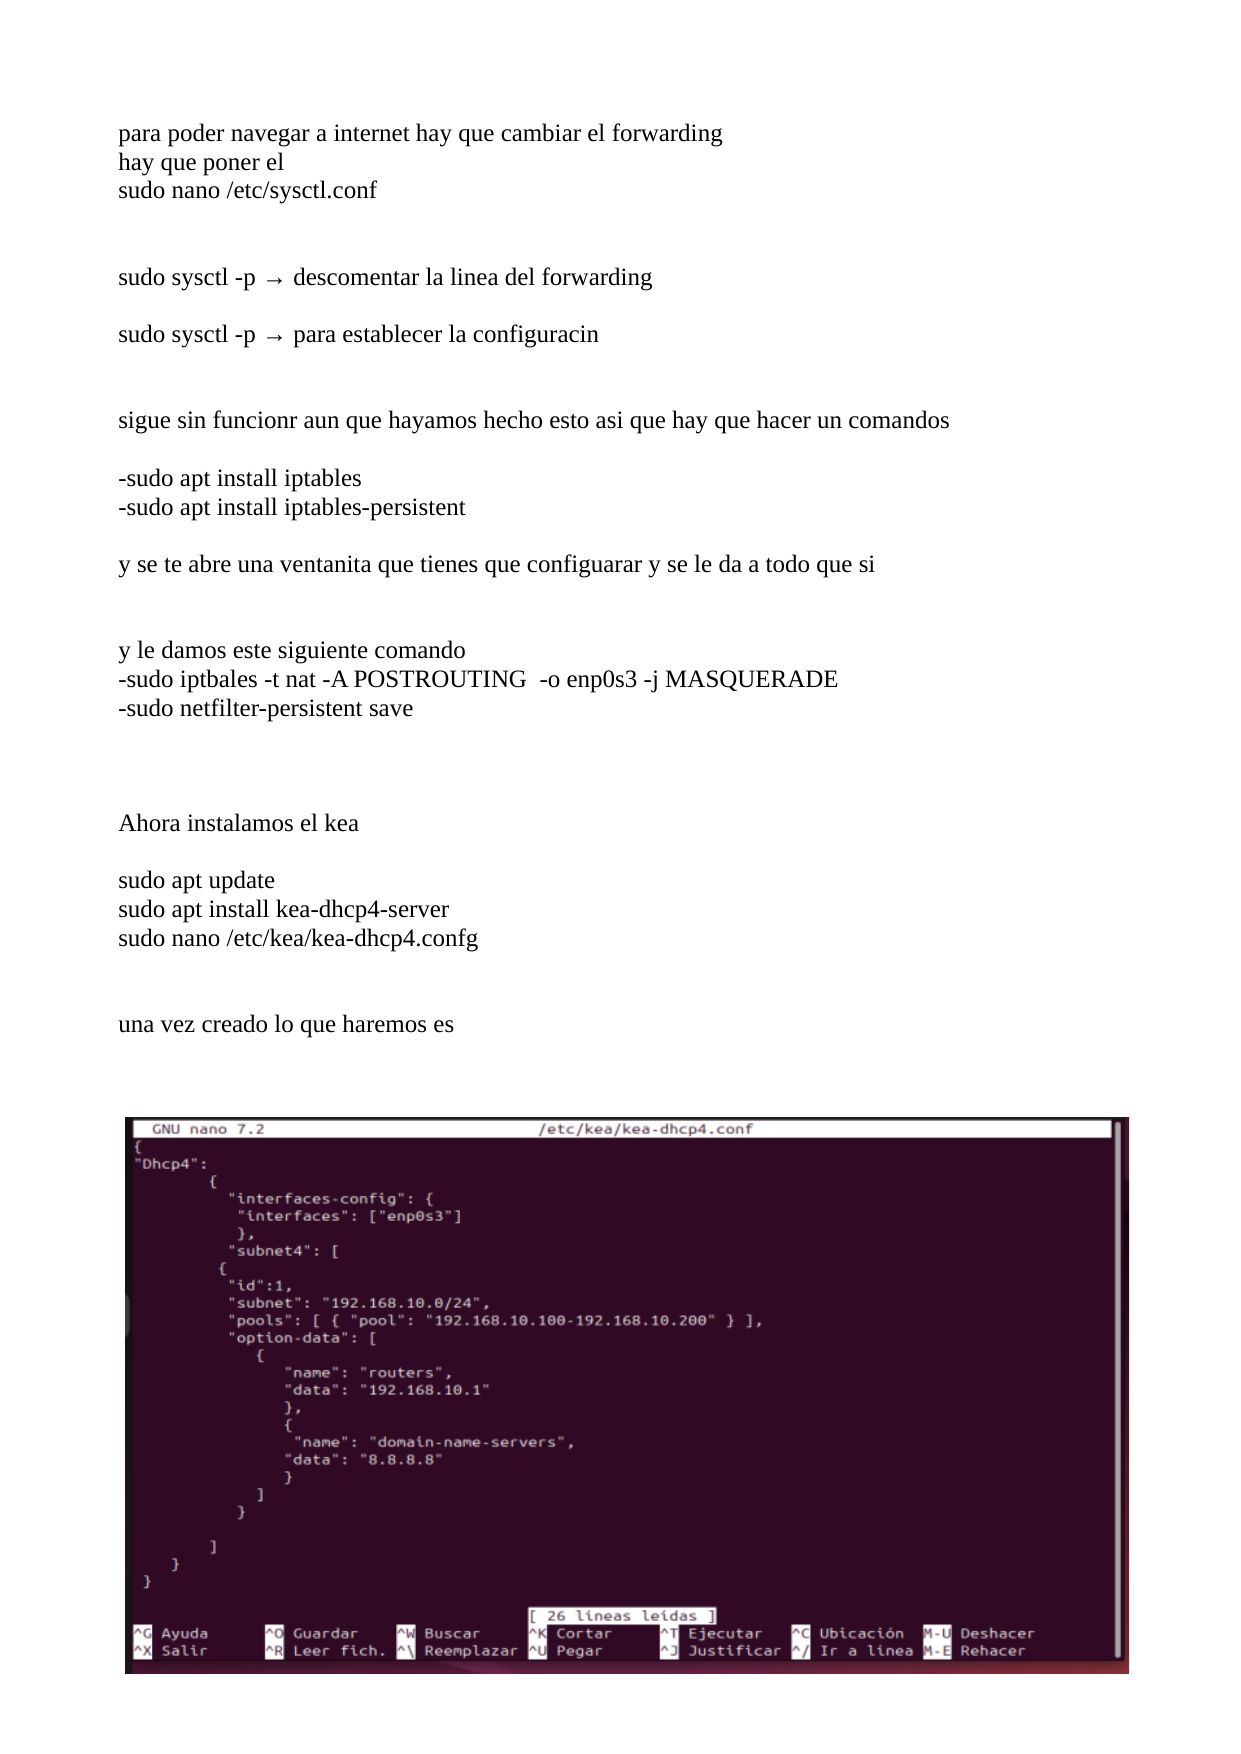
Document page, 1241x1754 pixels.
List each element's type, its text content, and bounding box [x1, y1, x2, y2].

text sudo apt update sudo apt install kea-dhcp4-server [118, 866, 1122, 923]
text -sudo apt install iptables-persistent [118, 492, 1122, 521]
text -sudo apt install iptables [118, 463, 1122, 492]
text sudo nano /etc/kea/kea-dhcp4.confg [118, 923, 1122, 952]
picture [125, 1117, 1130, 1674]
text y le damos este siguiente comando -sudo iptbales -t nat -A POSTROUTING -o enp0s3 -j MASQUERADE [118, 636, 1122, 693]
text -sudo netfilter-persistent save [118, 693, 1122, 722]
text sudo sysctl -p → para establecer la configuracin [118, 319, 1122, 377]
text y se te abre una ventanita que tienes que configuarar y se le da a todo que si [118, 521, 1122, 578]
text una vez creado lo que haremos es [118, 1009, 1122, 1038]
text sigue sin funcionr aun que hayamos hecho esto asi que hay que hacer un comandos [118, 406, 1122, 434]
text para poder navegar a internet hay que cambiar el forwarding hay que poner el sudo nano /etc/sysctl.conf sudo sysctl -p → descomentar la linea del forwarding [118, 118, 1122, 291]
text Ahora instalamos el kea [118, 808, 1122, 866]
